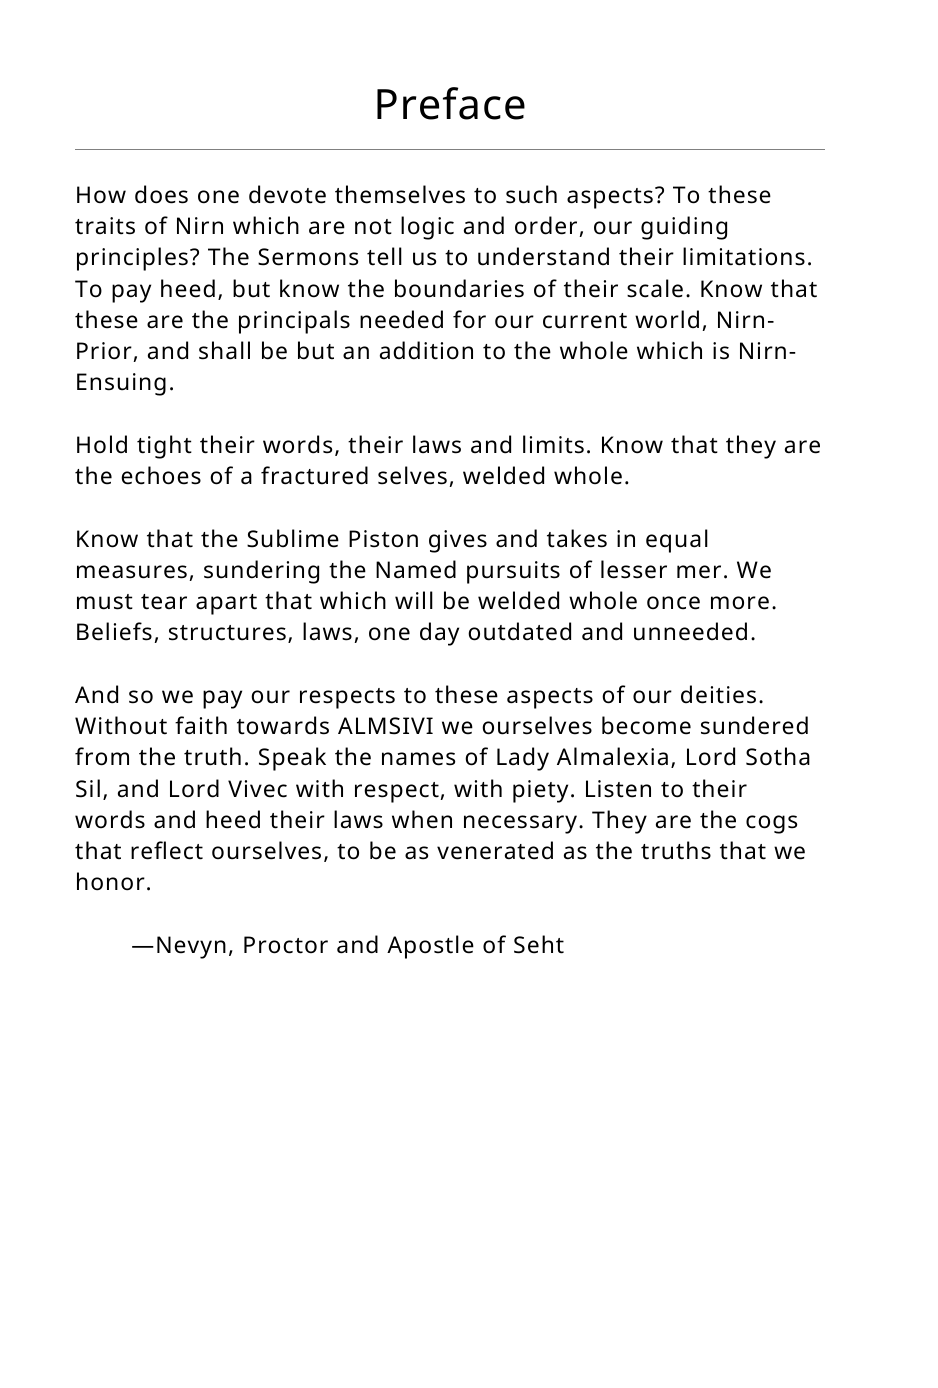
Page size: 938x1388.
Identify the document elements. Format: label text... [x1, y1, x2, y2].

text —Nevyn, Proctor and Apostle of Seht [131, 929, 825, 960]
text Hold tight their words, their laws and limits. Know that they are the echoes of a fractured selves, welded whole. [75, 429, 825, 491]
text Know that the Sublime Piston gives and takes in equal measures, sundering the Named pursuits of lesser mer. We must tear apart that which will be welded whole once more. Beliefs, structures, laws, one day outdated and unneeded. [75, 522, 825, 647]
text And so we pay our respects to these aspects of our deities. Without faith towards ALMSIVI we ourselves become sundered from the truth. Speak the names of Lady Almalexia, Lord Sotha Sil, and Lord Vivec with respect, with piety. Listen to their words and heed their laws when necessary. They are the cogs that reflect ourselves, to be as venerated as the truths that we honor. [75, 679, 825, 897]
text Preface [75, 75, 825, 132]
text How does one devote themselves to such aspects? To these traits of Nirn which are not logic and order, our guiding principles? The Sermons tell us to understand their limitations. To pay heed, but know the boundaries of their scale. Know that these are the principals needed for our current world, Nirn-Prior, and shall be but an addition to the whole which is Nirn-Ensuing. [75, 179, 825, 397]
